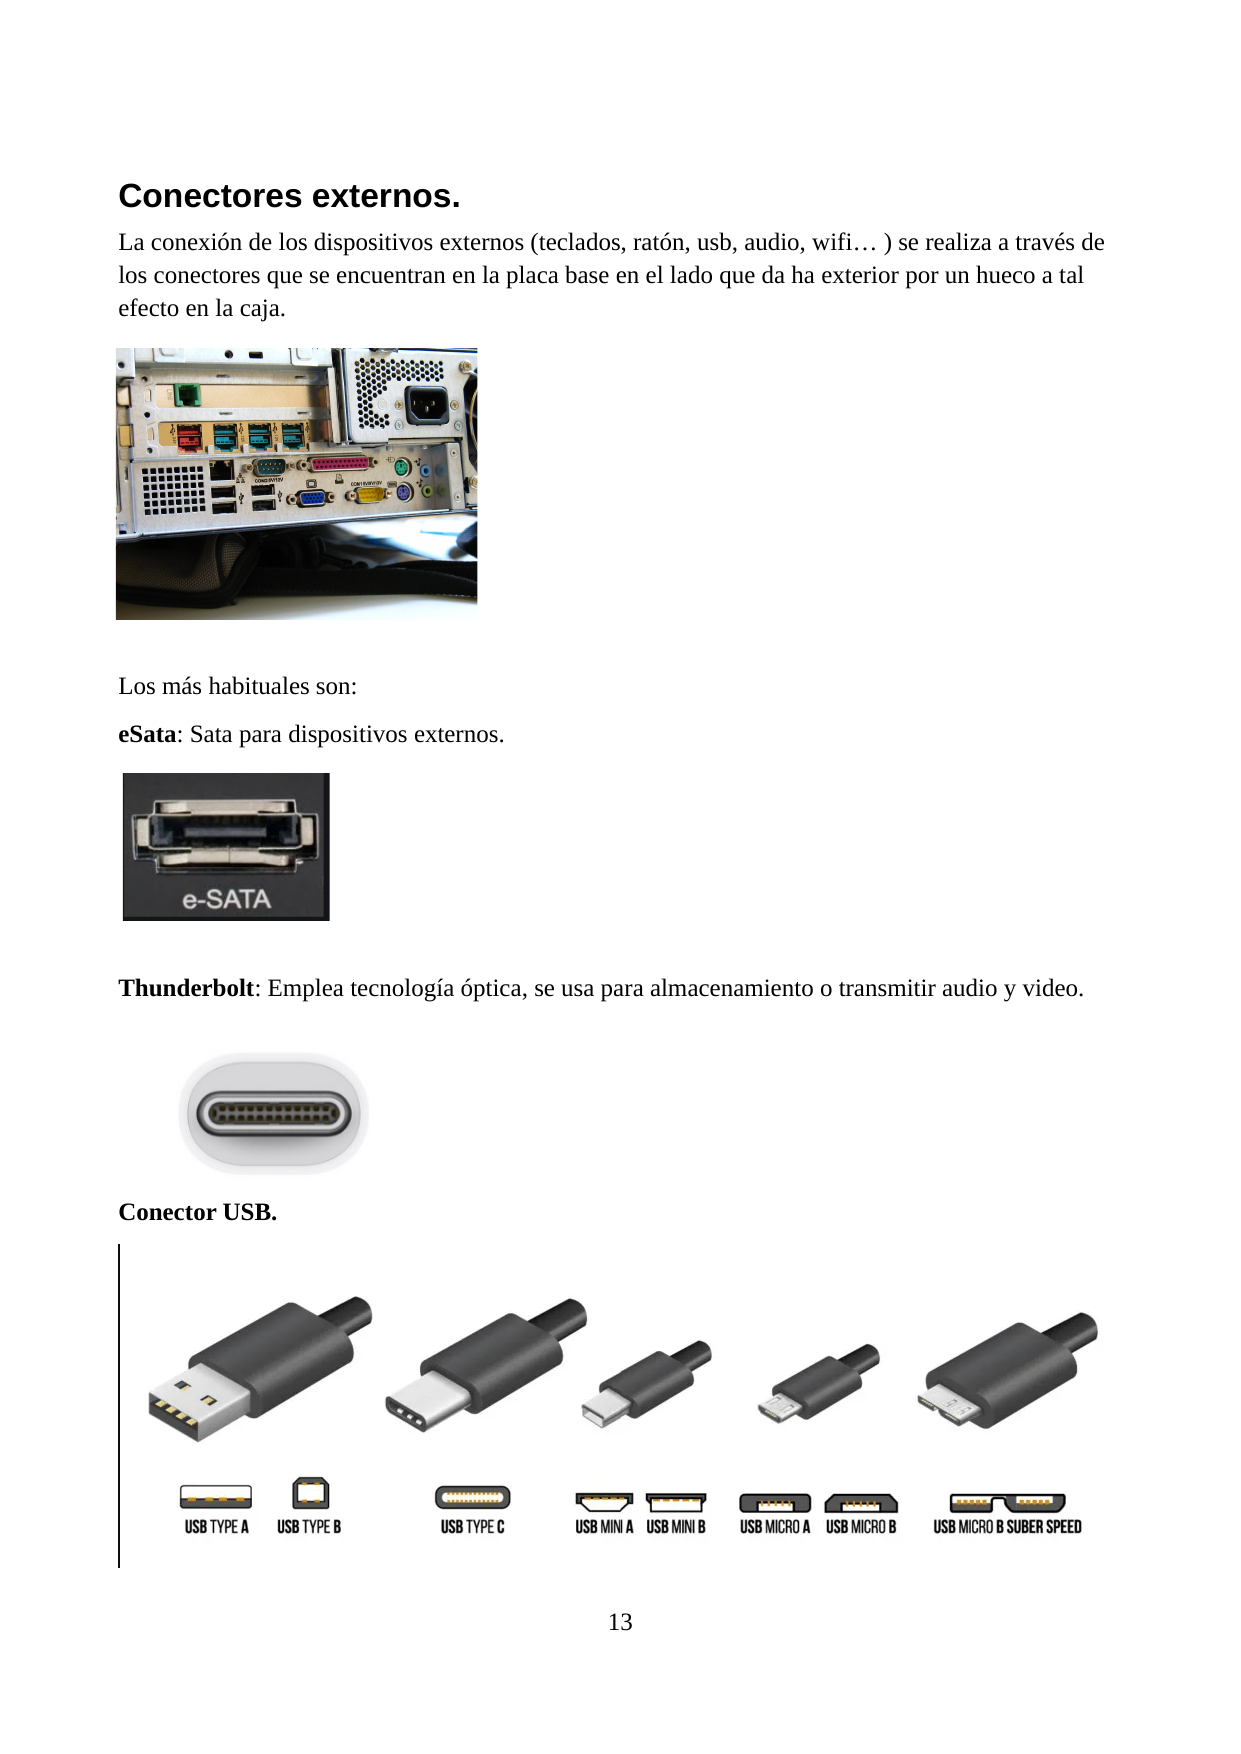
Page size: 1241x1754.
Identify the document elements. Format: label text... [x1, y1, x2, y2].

text Conector USB. [118, 1021, 1122, 1226]
text Los más habituales son: [118, 671, 1122, 700]
subtitle Conectores externos. [118, 176, 1122, 215]
text Thunderbolt: Emplea tecnología óptica, se usa para almacenamiento o transmitir audio y video. [118, 973, 1122, 1002]
text La conexión de los dispositivos externos (teclados, ratón, usb, audio, wifi… ) se realiza a través de los conectores que se encuentran en la placa base en el lado que da ha exterior por un hueco a tal efecto en la caja. [118, 227, 1122, 322]
picture [122, 773, 330, 921]
picture [115, 348, 478, 620]
picture [118, 1244, 1123, 1568]
text eSata: Sata para dispositivos externos. [118, 719, 1122, 748]
picture [124, 1023, 417, 1193]
